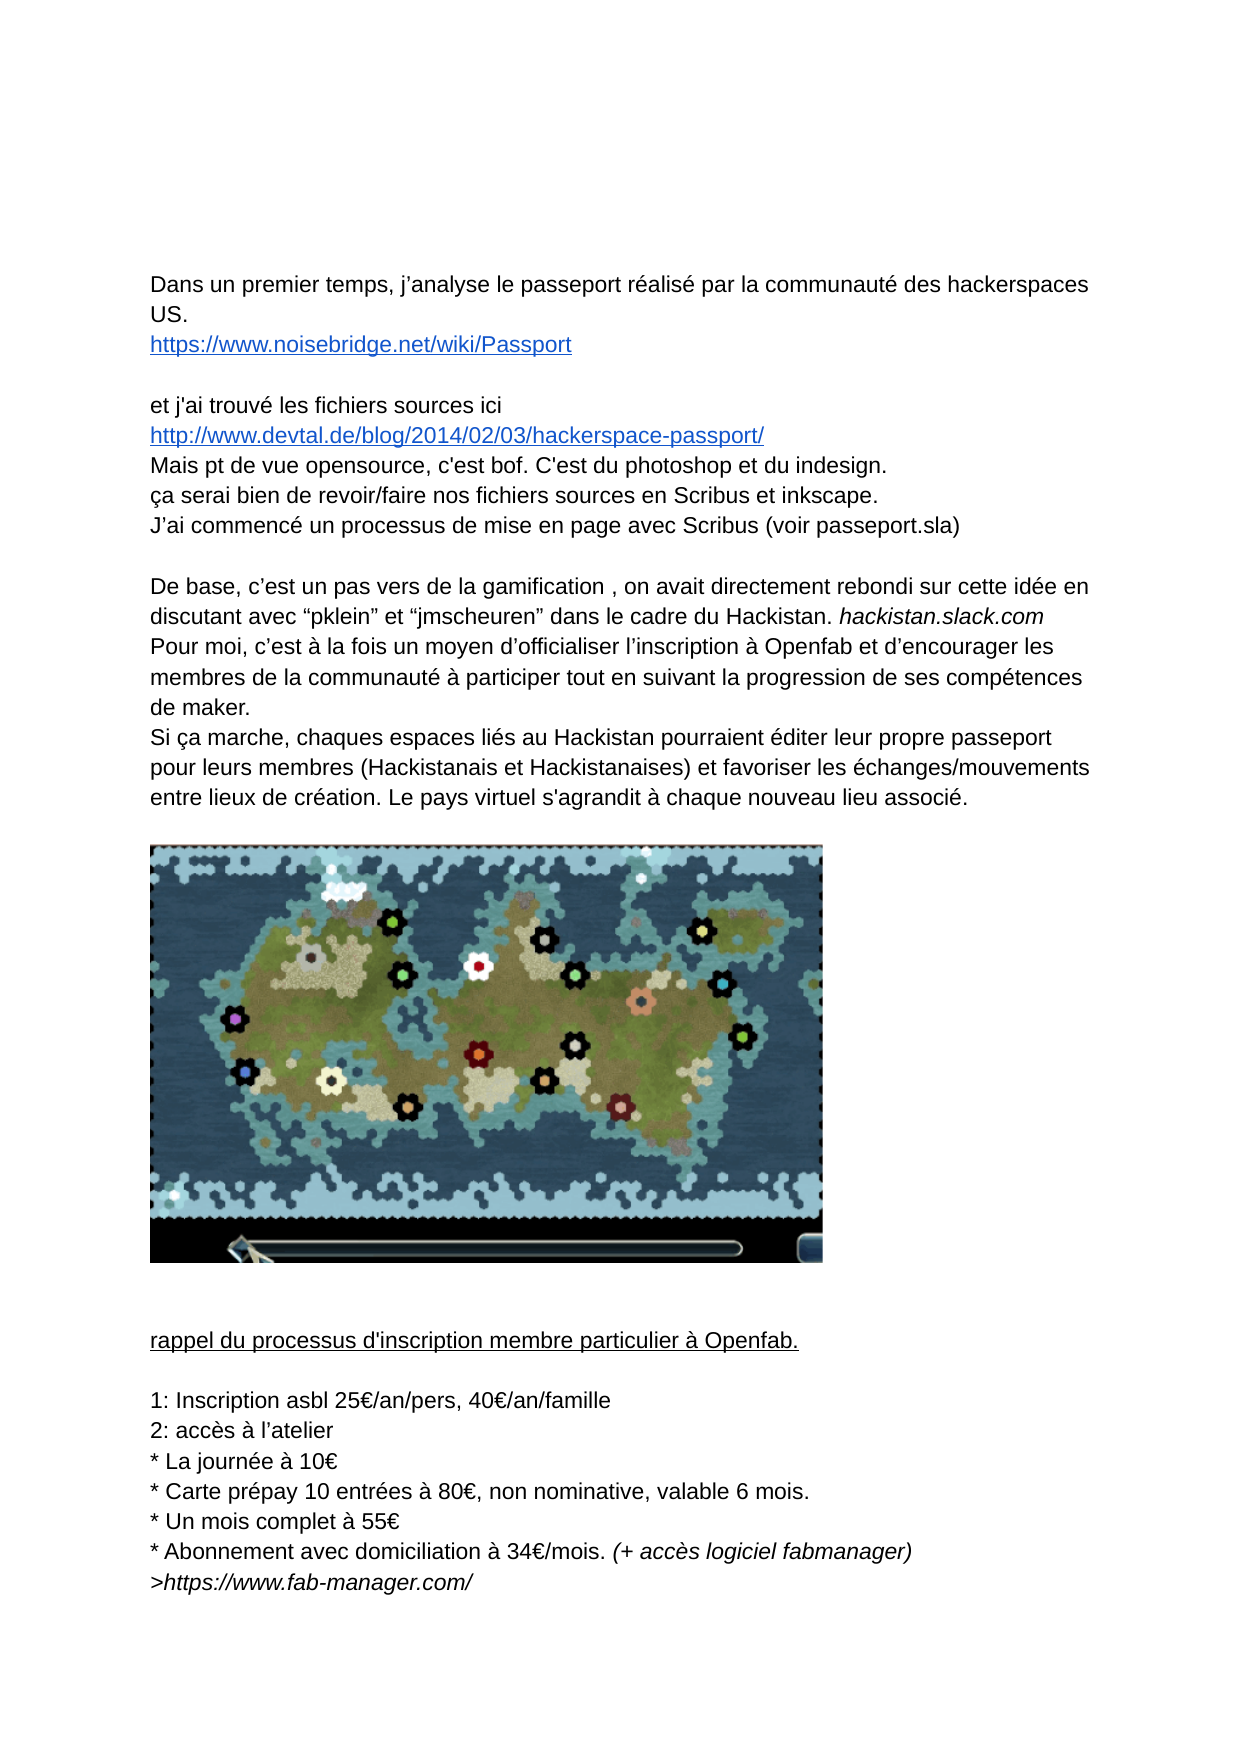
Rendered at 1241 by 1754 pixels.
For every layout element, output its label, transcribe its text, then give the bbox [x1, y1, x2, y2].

picture [150, 844, 823, 1263]
text Pour moi, c’est à la fois un moyen d’officialiser l’inscription à Openfab et d’encourager les membres de la communauté à participer tout en suivant la progression de ses compétences de maker. Si ça marche, chaques espaces liés au Hackistan pourraient éditer leur propre passeport pour leurs membres (Hackistanais et Hackistanaises) et favoriser les échanges/mouvements entre lieux de création. Le pays virtuel s'agrandit à chaque nouveau lieu associé. [150, 633, 1090, 811]
text De base, c’est un pas vers de la gamification , on avait directement rebondi sur cette idée en discutant avec “pklein” et “jmscheuren” dans le cadre du Hackistan. hackistan.slack.com [150, 573, 1090, 629]
text ça serai bien de revoir/faire nos fichiers sources en Scribus et inkscape. J’ai commencé un processus de mise en page avec Scribus (voir passeport.sla) [150, 482, 1090, 539]
text * Un mois complet à 55€ [150, 1508, 1090, 1534]
text >https://www.fab-manager.com/ [150, 1568, 1090, 1595]
text 1: Inscription asbl 25€/an/pers, 40€/an/famille [150, 1387, 1090, 1413]
text 2: accès à l’atelier [150, 1417, 1090, 1444]
text http://www.devtal.de/blog/2014/02/03/hackerspace-passport/ [150, 422, 1090, 448]
text rappel du processus d'inscription membre particulier à Openfab. [150, 1327, 1090, 1353]
text et j'ai trouvé les fichiers sources ici [150, 392, 1090, 418]
text * Carte prépay 10 entrées à 80€, non nominative, valable 6 mois. [150, 1478, 1090, 1504]
text Mais pt de vue opensource, c'est bof. C'est du photoshop et du indesign. [150, 452, 1090, 478]
text https://www.noisebridge.net/wiki/Passport [150, 331, 1090, 358]
text Dans un premier temps, j’analyse le passeport réalisé par la communauté des hackerspaces US. [150, 271, 1090, 327]
text * La journée à 10€ [150, 1448, 1090, 1474]
text * Abonnement avec domiciliation à 34€/mois. (+ accès logiciel fabmanager) [150, 1538, 1090, 1564]
